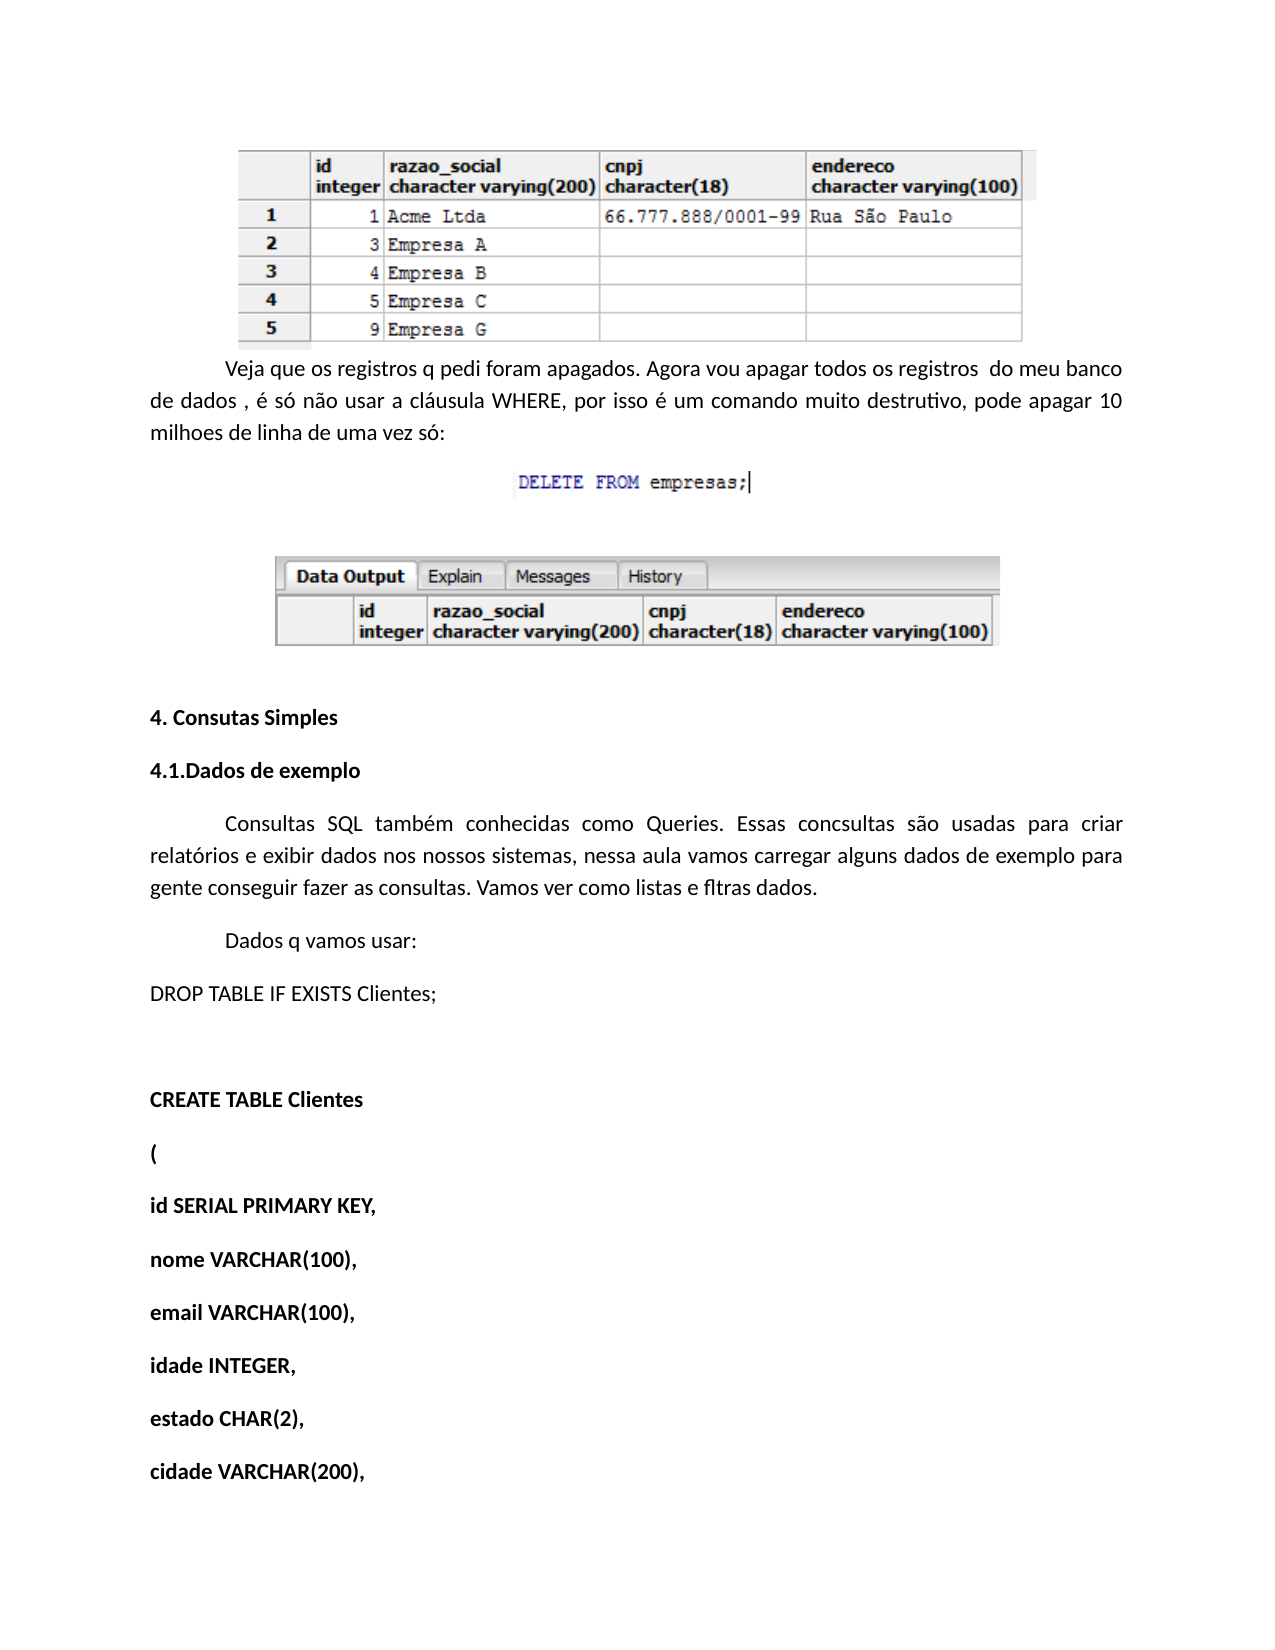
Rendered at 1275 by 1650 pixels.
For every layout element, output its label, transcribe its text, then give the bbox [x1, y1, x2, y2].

text cidade VARCHAR(200), [150, 1457, 1125, 1485]
text 4. Consutas Simples [150, 703, 1125, 731]
text estado CHAR(2), [150, 1404, 1125, 1432]
text idade INTEGER, [150, 1351, 1125, 1379]
text DROP TABLE IF EXISTS Clientes; [150, 979, 1125, 1008]
picture [275, 556, 1001, 646]
text Veja que os registros q pedi foram apagados. Agora vou apagar todos os registros do meu banco de dados , é só não usar a cláusula WHERE, por isso é um comando muito destrutivo, pode apagar 10 milhoes de linha de uma vez só: [150, 150, 1125, 447]
picture [512, 471, 763, 500]
text email VARCHAR(100), [150, 1298, 1125, 1326]
text CREATE TABLE Clientes [150, 1086, 1125, 1114]
text Dados q vamos usar: [150, 927, 1125, 954]
picture [238, 150, 1037, 350]
text id SERIAL PRIMARY KEY, [150, 1192, 1125, 1220]
text ( [150, 1139, 1125, 1167]
text 4.1.Dados de exemplo [150, 756, 1125, 784]
text Consultas SQL também conhecidas como Queries. Essas concsultas são usadas para criar relatórios e exibir dados nos nossos sistemas, nessa aula vamos carregar alguns dados de exemplo para gente conseguir fazer as consultas. Vamos ver como listas e fltras dados. [150, 809, 1125, 902]
text nome VARCHAR(100), [150, 1245, 1125, 1273]
